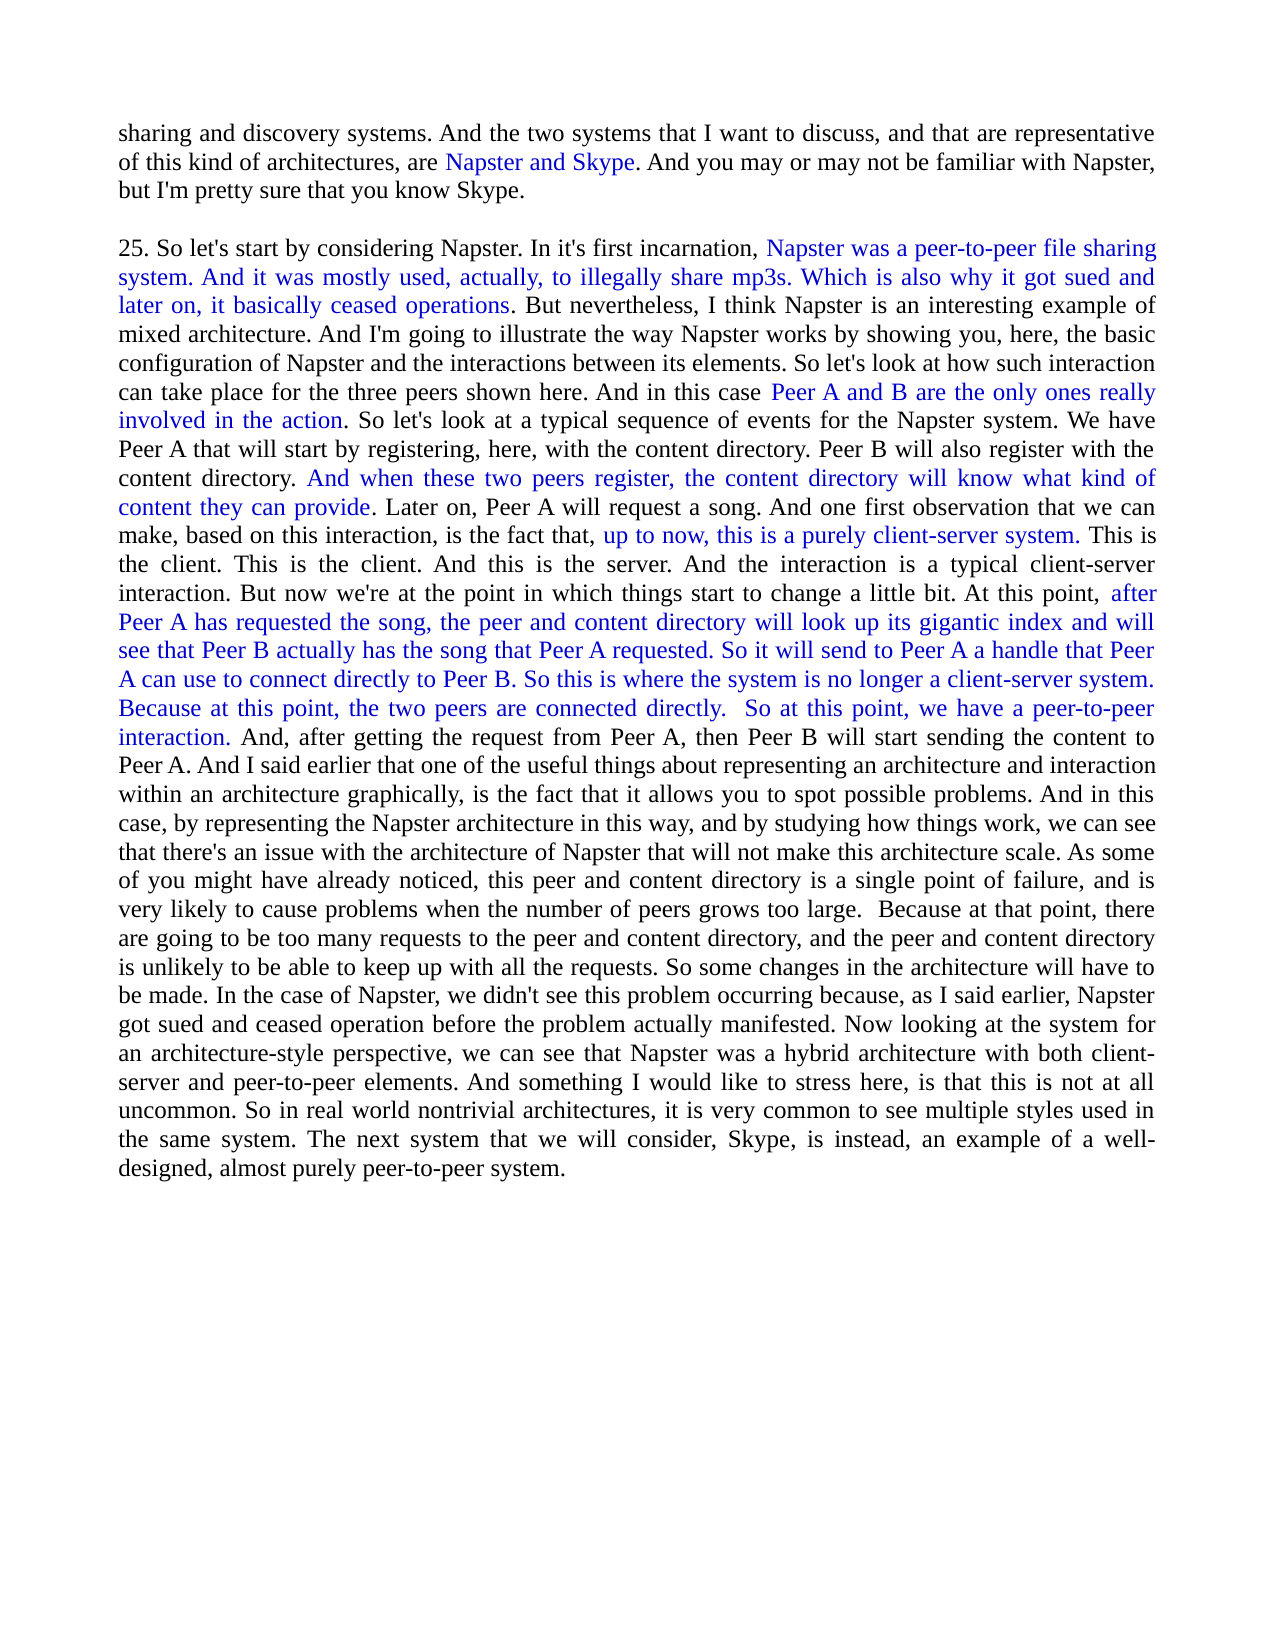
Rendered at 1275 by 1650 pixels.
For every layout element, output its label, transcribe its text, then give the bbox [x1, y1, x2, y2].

text 25. So let's start by considering Napster. In it's first incarnation, Napster was a peer-to-peer file sharing system. And it was mostly used, actually, to illegally share mp3s. Which is also why it got sued and later on, it basically ceased operations. But nevertheless, I think Napster is an interesting example of mixed architecture. And I'm going to illustrate the way Napster works by showing you, here, the basic configuration of Napster and the interactions between its elements. So let's look at how such interaction can take place for the three peers shown here. And in this case Peer A and B are the only ones really involved in the action. So let's look at a typical sequence of events for the Napster system. We have Peer A that will start by registering, here, with the content directory. Peer B will also register with the content directory. And when these two peers register, the content directory will know what kind of content they can provide. Later on, Peer A will request a song. And one first observation that we can make, based on this interaction, is the fact that, up to now, this is a purely client-server system. This is the client. This is the client. And this is the server. And the interaction is a typical client-server interaction. But now we're at the point in which things start to change a little bit. At this point, after Peer A has requested the song, the peer and content directory will look up its gigantic index and will see that Peer B actually has the song that Peer A requested. So it will send to Peer A a handle that Peer A can use to connect directly to Peer B. So this is where the system is no longer a client-server system. Because at this point, the two peers are connected directly. So at this point, we have a peer-to-peer interaction. And, after getting the request from Peer A, then Peer B will start sending the content to Peer A. And I said earlier that one of the useful things about representing an architecture and interaction within an architecture graphically, is the fact that it allows you to spot possible problems. And in this case, by representing the Napster architecture in this way, and by studying how things work, we can see that there's an issue with the architecture of Napster that will not make this architecture scale. As some of you might have already noticed, this peer and content directory is a single point of failure, and is very likely to cause problems when the number of peers grows too large. Because at that point, there are going to be too many requests to the peer and content directory, and the peer and content directory is unlikely to be able to keep up with all the requests. So some changes in the architecture will have to be made. In the case of Napster, we didn't see this problem occurring because, as I said earlier, Napster got sued and ceased operation before the problem actually manifested. Now looking at the system for an architecture-style perspective, we can see that Napster was a hybrid architecture with both client-server and peer-to-peer elements. And something I would like to stress here, is that this is not at all uncommon. So in real world nontrivial architectures, it is very common to see multiple styles used in the same system. The next system that we will consider, Skype, is instead, an example of a well-designed, almost purely peer-to-peer system. [118, 233, 1157, 1182]
text sharing and discovery systems. And the two systems that I want to discuss, and that are representative of this kind of architectures, are Napster and Skype. And you may or may not be familiar with Napster, but I'm pretty sure that you know Skype. [118, 118, 1157, 204]
